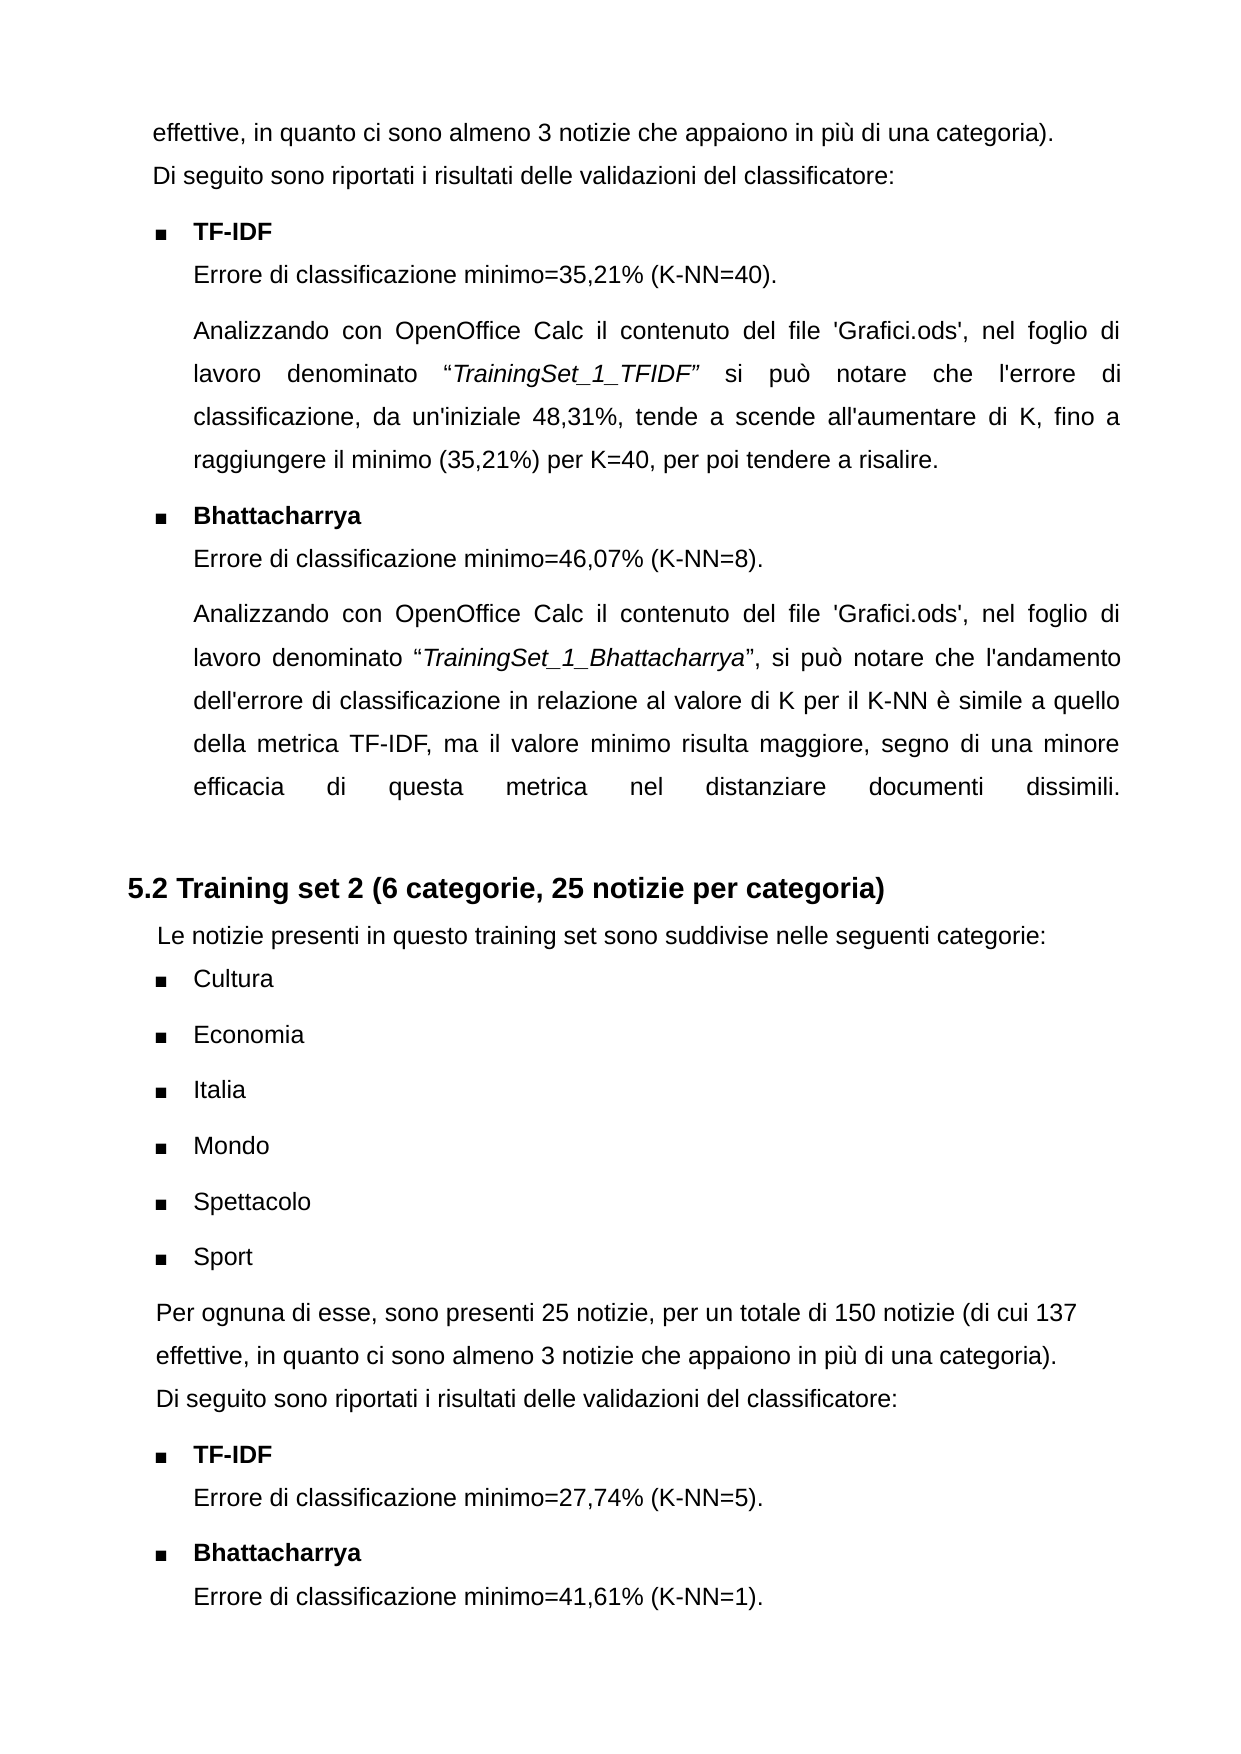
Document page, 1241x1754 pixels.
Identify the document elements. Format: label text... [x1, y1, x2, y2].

list Bhattacharrya Errore di classificazione minimo=46,07% (K-NN=8). [156, 501, 1122, 572]
list Bhattacharrya Errore di classificazione minimo=41,61% (K-NN=1). [156, 1538, 1122, 1610]
list Economia [156, 1020, 1122, 1048]
list Spettacolo [156, 1187, 1122, 1215]
list effettive, in quanto ci sono almeno 3 notizie che appaiono in più di una categoria). Di seguito sono riportati i risultati delle validazioni del classificatore: [115, 118, 1122, 190]
list Italia [156, 1075, 1122, 1104]
list Sport [156, 1242, 1122, 1271]
list Analizzando con OpenOffice Calc il contenuto del file 'Grafici.ods', nel foglio di lavoro denominato “TrainingSet_1_Bhattacharrya”, si può notare che l'andamento dell'errore di classificazione in relazione al valore di K per il K-NN è simile a quello della metrica TF-IDF, ma il valore minimo risulta maggiore, segno di una minore efficacia di questa metrica nel distanziare documenti dissimili. [156, 599, 1122, 844]
list Training set 2 (6 categorie, 25 notizie per categoria) [119, 871, 1122, 904]
list Mondo [156, 1131, 1122, 1160]
list TF-IDF Errore di classificazione minimo=27,74% (K-NN=5). [156, 1440, 1122, 1512]
list Analizzando con OpenOffice Calc il contenuto del file 'Grafici.ods', nel foglio di lavoro denominato “TrainingSet_1_TFIDF” si può notare che l'errore di classificazione, da un'iniziale 48,31%, tende a scende all'aumentare di K, fino a raggiungere il minimo (35,21%) per K=40, per poi tendere a risalire. [156, 316, 1122, 474]
list TF-IDF Errore di classificazione minimo=35,21% (K-NN=40). [156, 217, 1122, 289]
list Cultura [156, 964, 1122, 993]
list Per ognuna di esse, sono presenti 25 notizie, per un totale di 150 notizie (di cui 137 effettive, in quanto ci sono almeno 3 notizie che appaiono in più di una categoria). Di seguito sono riportati i risultati delle validazioni del classificatore: [118, 1298, 1122, 1413]
list Le notizie presenti in questo training set sono suddivise nelle seguenti categorie: [119, 921, 1122, 950]
